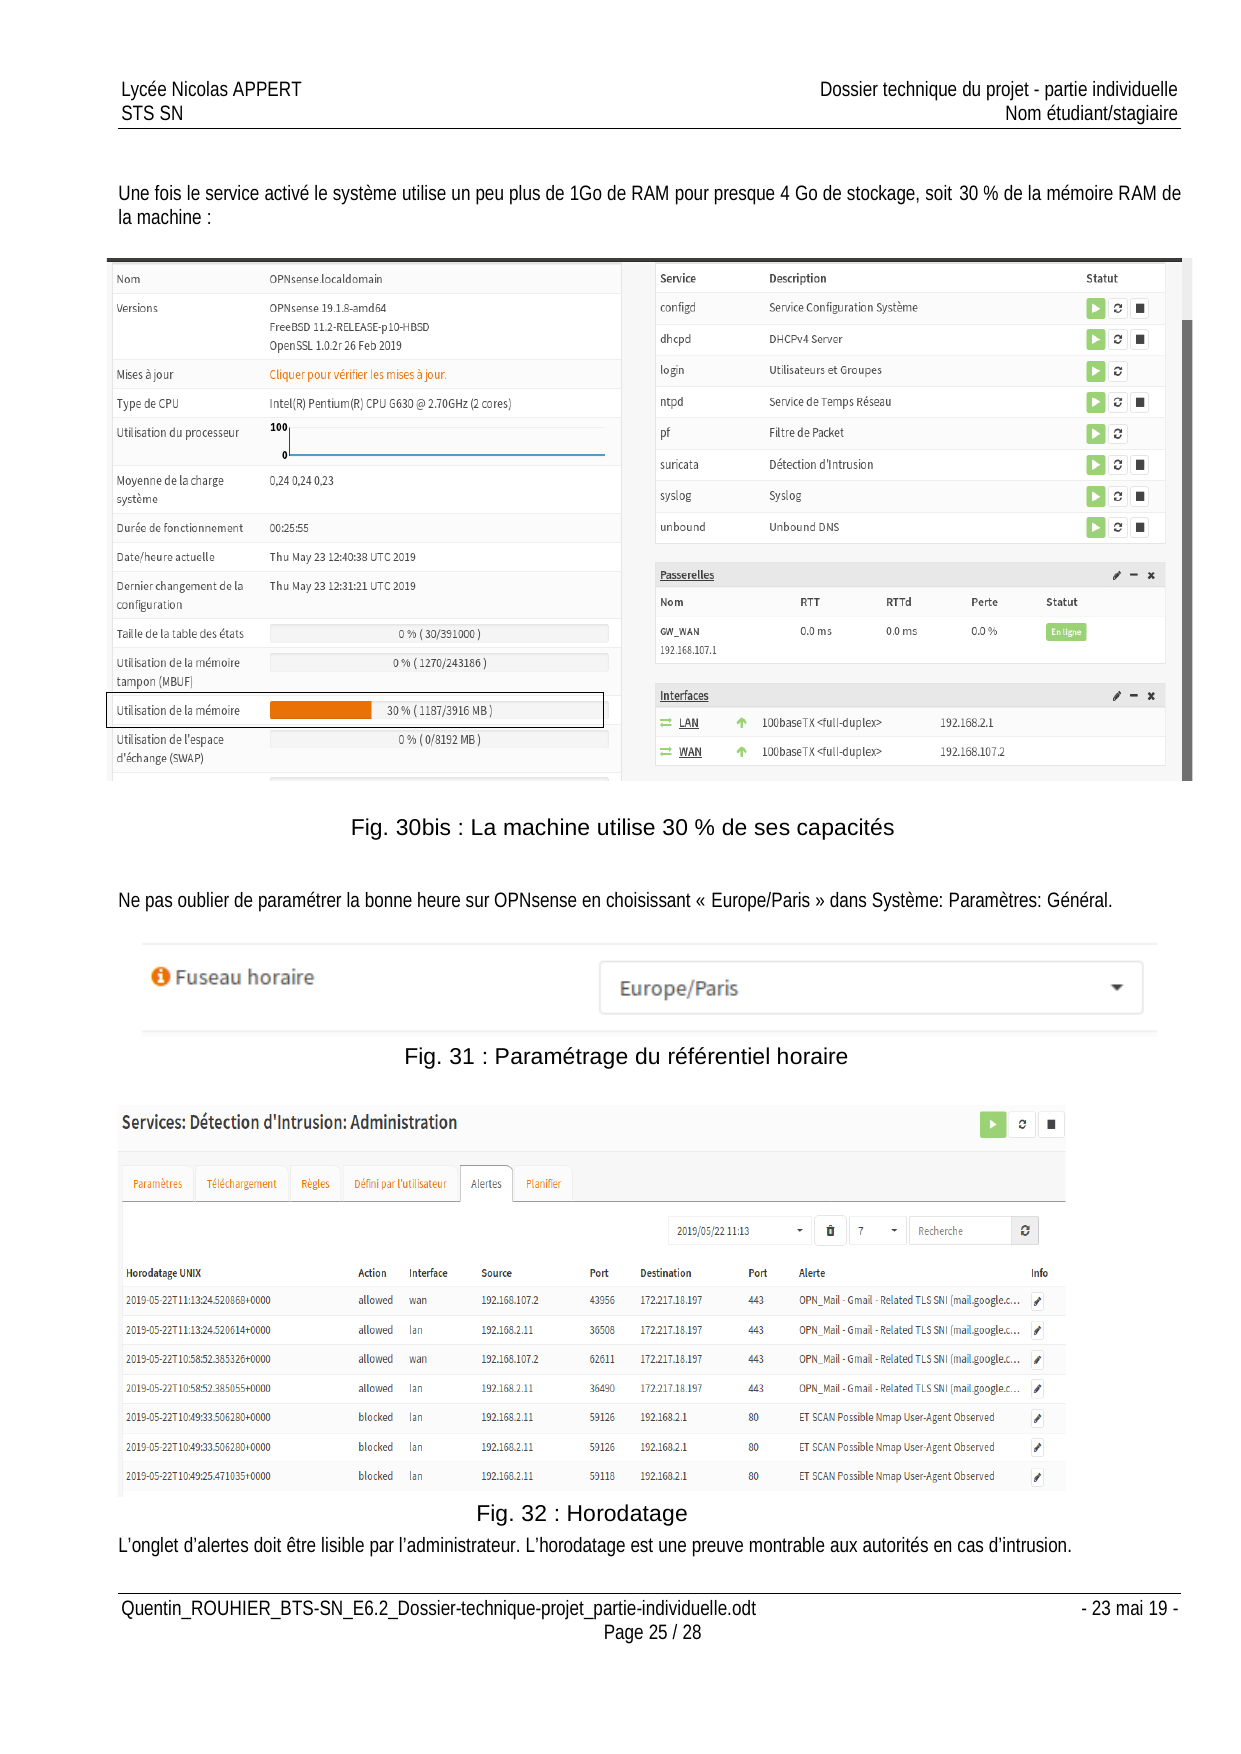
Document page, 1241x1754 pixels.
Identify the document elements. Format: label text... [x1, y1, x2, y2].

picture [117, 1105, 1066, 1497]
picture [107, 693, 603, 727]
picture [106, 258, 1193, 781]
text Ne pas oublier de paramétrer la bonne heure sur OPNsense en choisissant « Europe/Paris » dans Système: Paramètres: Général. [118, 888, 1181, 912]
text Une fois le service activé le système utilise un peu plus de 1Go de RAM pour presque 4 Go de stockage, soit 30 % de la mémoire RAM de la machine : [118, 181, 1181, 229]
text L’onglet d’alertes doit être lisible par l’administrateur. L’horodatage est une preuve montrable aux autorités en cas d’intrusion. [118, 1533, 1181, 1557]
picture [141, 942, 1158, 1037]
